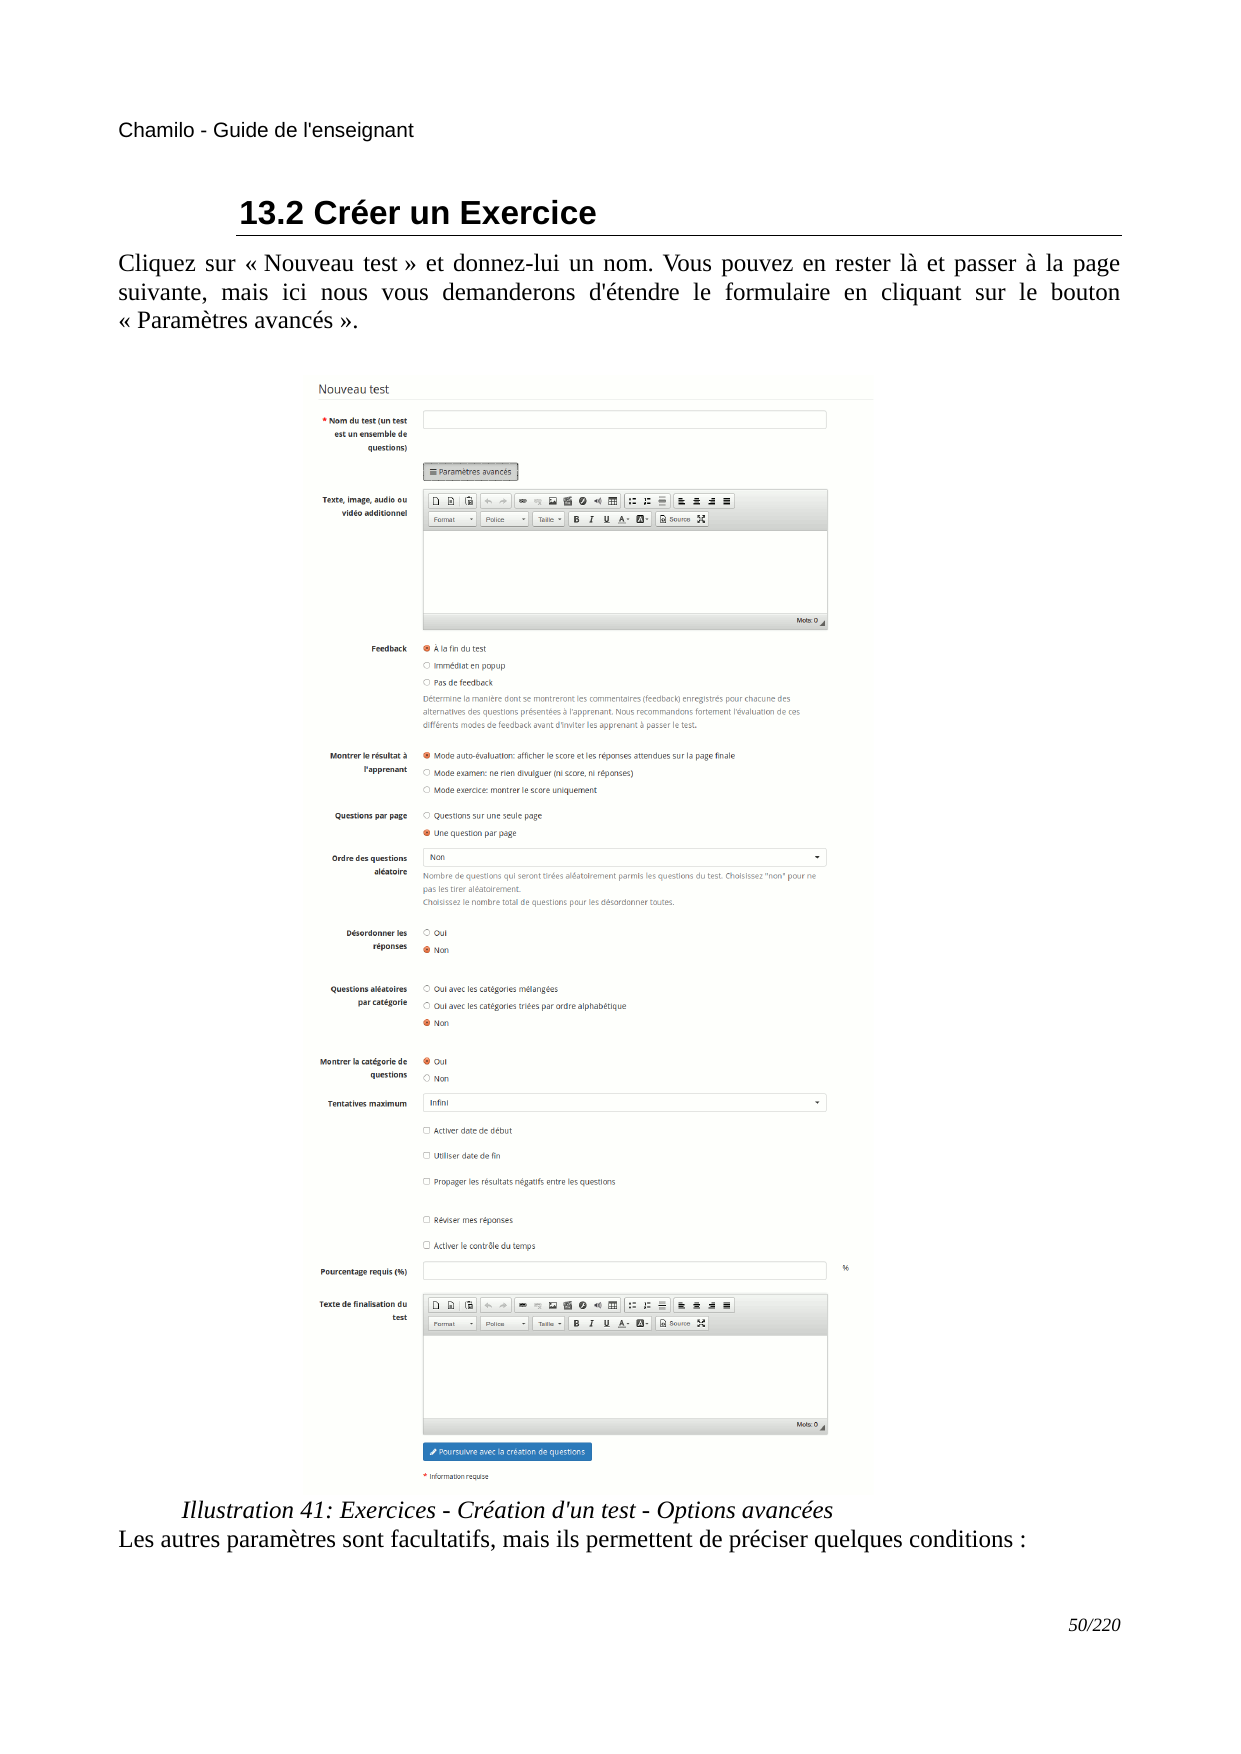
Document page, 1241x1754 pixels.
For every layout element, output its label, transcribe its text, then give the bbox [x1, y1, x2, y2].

picture [303, 375, 874, 1495]
text Cliquez sur « Nouveau test » et donnez-lui un nom. Vous pouvez en rester là et passer à la page suivante, mais ici nous vous demanderons d'étendre le formulaire en cliquant sur le bouton « Paramètres avancés ». [118, 248, 1122, 334]
text Illustration 41: Exercices - Création d'un test - Options avancées [181, 376, 1059, 1524]
subtitle Créer un Exercice [236, 190, 1122, 235]
text Les autres paramètres sont facultatifs, mais ils permettent de préciser quelques conditions : [118, 363, 1122, 1552]
